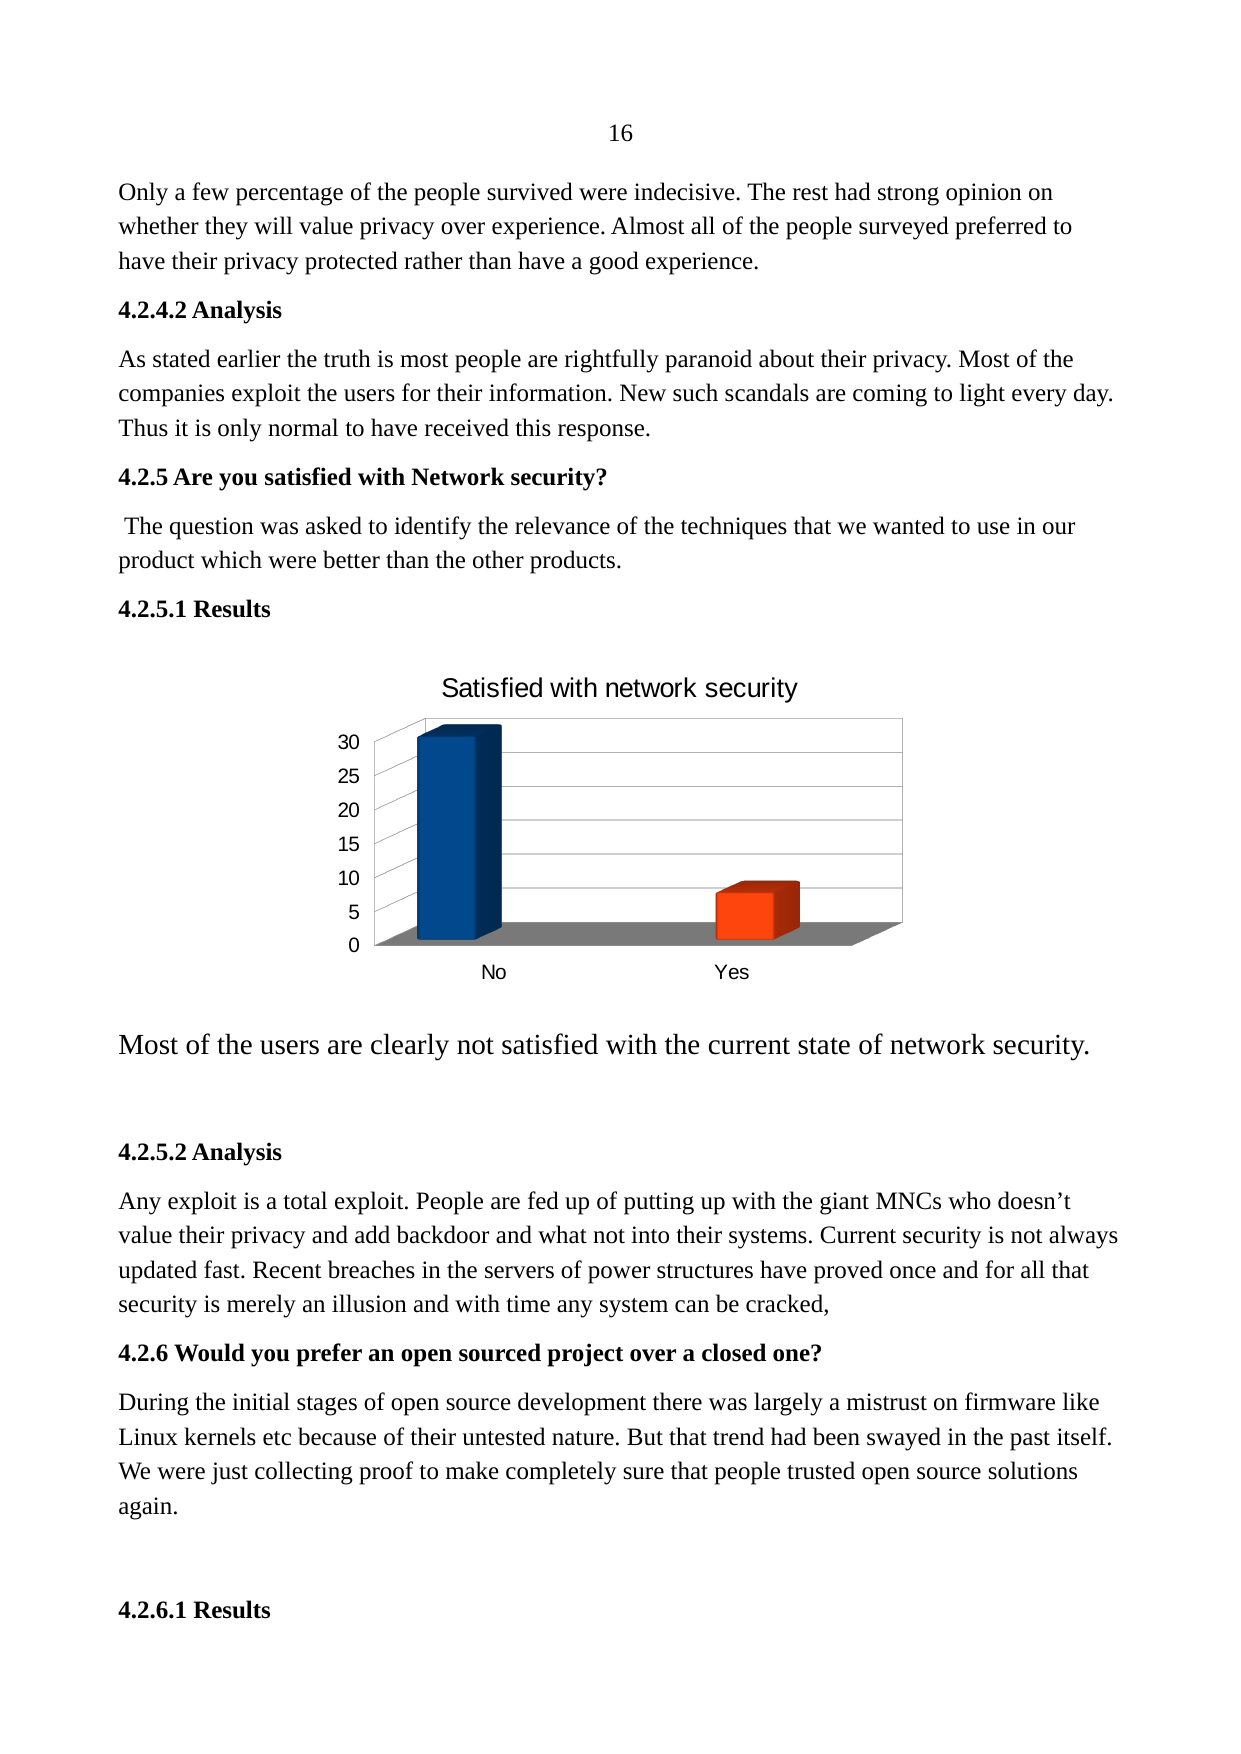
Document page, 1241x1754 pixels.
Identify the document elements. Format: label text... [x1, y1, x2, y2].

text 4.2.5.1 Results [118, 594, 1122, 623]
text Most of the users are clearly not satisfied with the current state of network security. [118, 1027, 1122, 1061]
text 4.2.4.2 Analysis [118, 295, 1122, 324]
text As stated earlier the truth is most people are rightfully paranoid about their privacy. Most of the companies exploit the users for their information. New such scandals are coming to light every day. Thus it is only normal to have received this response. [118, 344, 1122, 442]
text 4.2.6.1 Results [118, 1595, 1122, 1623]
text 4.2.5.2 Analysis [118, 1137, 1122, 1166]
text 4.2.6 Would you prefer an open sourced project over a closed one? [118, 1338, 1122, 1367]
text 4.2.5 Are you satisfied with Network security? [118, 462, 1122, 491]
text Only a few percentage of the people survived were indecisive. The rest had strong opinion on whether they will value privacy over experience. Almost all of the people surveyed preferred to have their privacy protected rather than have a good experience. [118, 177, 1122, 274]
text Any exploit is a total exploit. People are fed up of putting up with the giant MNCs who doesn’t value their privacy and add backdoor and what not into their systems. Current security is not always updated fast. Recent breaches in the servers of power structures have proved once and for all that security is merely an illusion and with time any system can be cracked, [118, 1186, 1122, 1318]
text The question was asked to identify the relevance of the techniques that we wanted to use in our product which were better than the other products. [118, 511, 1122, 574]
text During the initial stages of open source development there was largely a mistrust on firmware like Linux kernels etc because of their untested nature. But that trend had been swayed in the past itself. We were just collecting proof to make completely sure that people trusted open source solutions again. [118, 1387, 1122, 1519]
